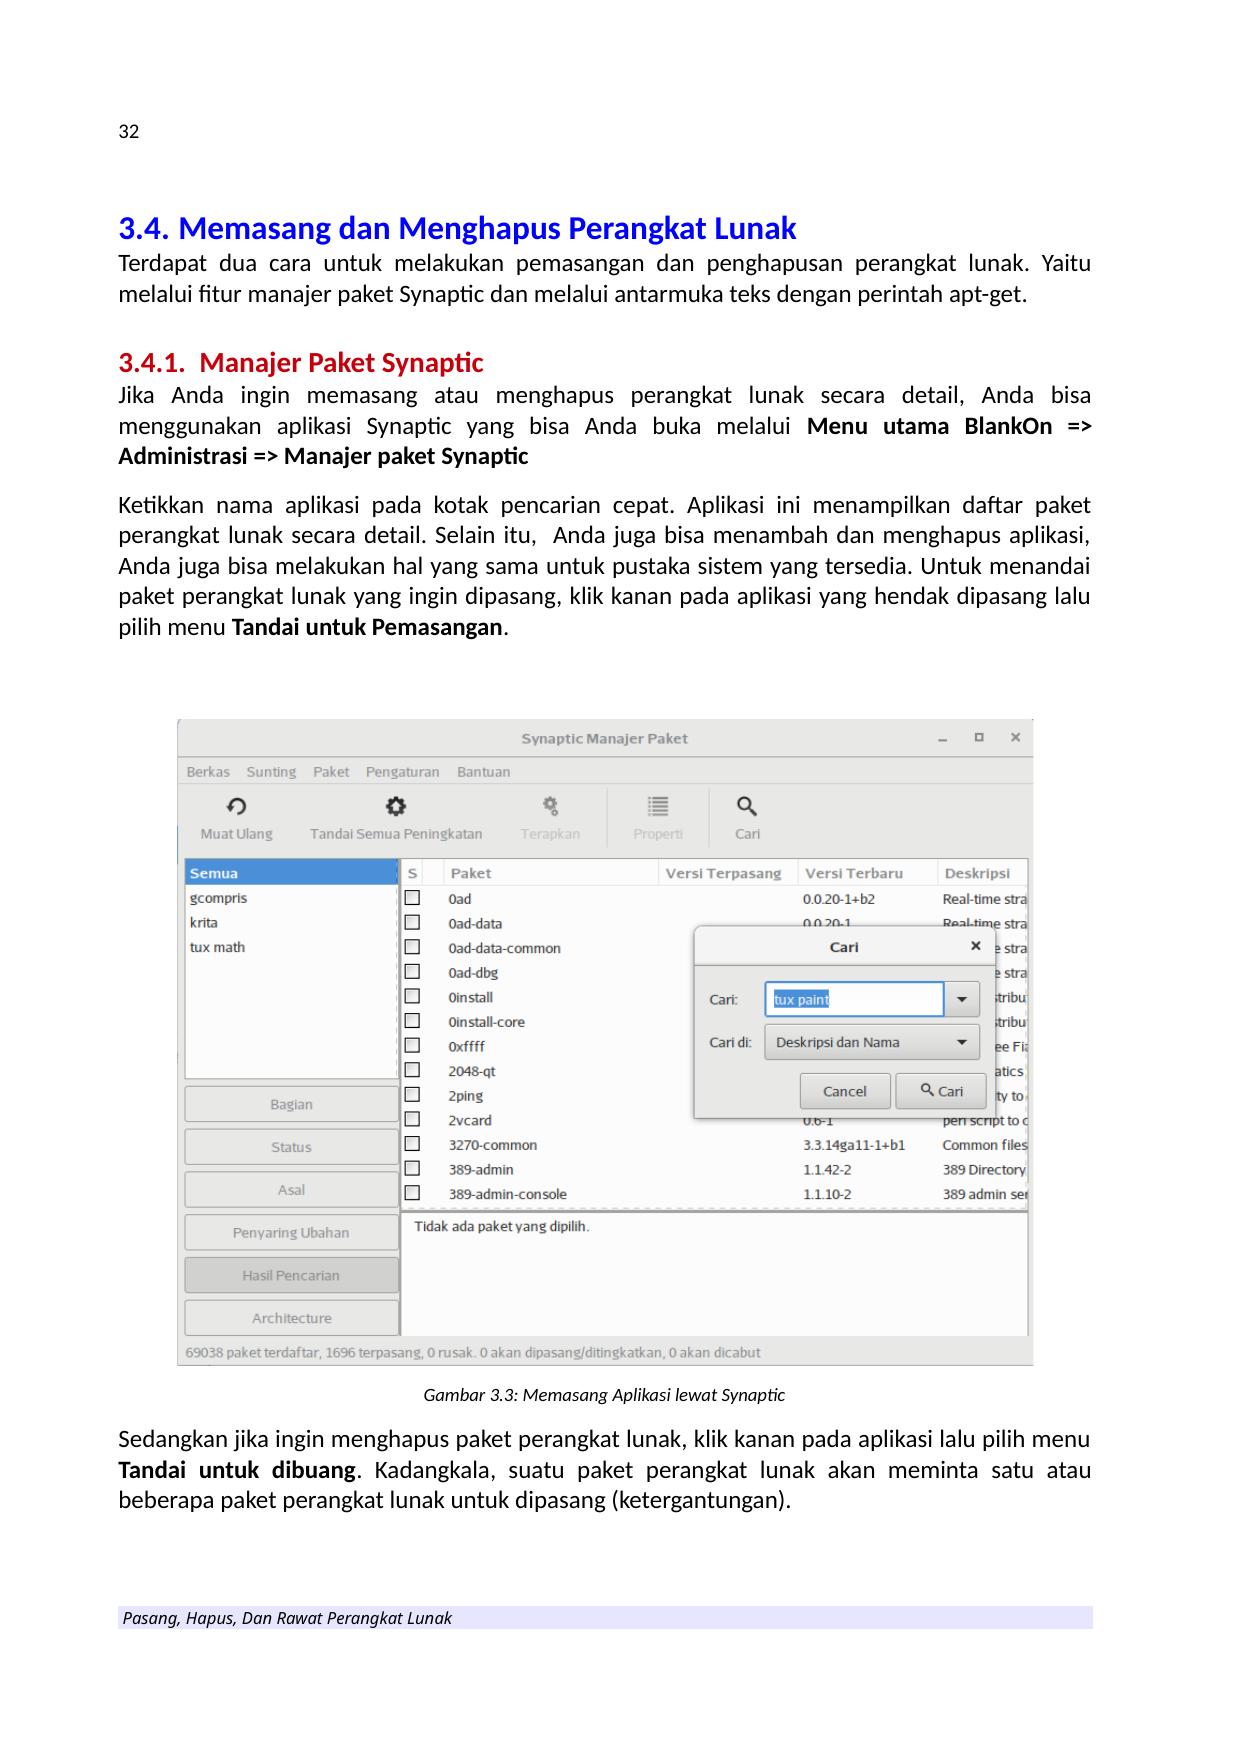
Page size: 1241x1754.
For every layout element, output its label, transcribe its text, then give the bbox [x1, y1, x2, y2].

picture [177, 719, 1034, 1366]
text Terdapat dua cara untuk melakukan pemasangan dan penghapusan perangkat lunak. Yaitu melalui fitur manajer paket Synaptic dan melalui antarmuka teks dengan perintah apt-get. [118, 247, 1093, 308]
text Ketikkan nama aplikasi pada kotak pencarian cepat. Aplikasi ini menampilkan daftar paket perangkat lunak secara detail. Selain itu, Anda juga bisa menambah dan menghapus aplikasi, Anda juga bisa melakukan hal yang sama untuk pustaka sistem yang tersedia. Untuk menandai paket perangkat lunak yang ingin dipasang, klik kanan pada aplikasi yang hendak dipasang lalu pilih menu Tandai untuk Pemasangan. [118, 489, 1093, 641]
text Sedangkan jika ingin menghapus paket perangkat lunak, klik kanan pada aplikasi lalu pilih menu Tandai untuk dibuang. Kadangkala, suatu paket perangkat lunak akan meminta satu atau beberapa paket perangkat lunak untuk dipasang (ketergantungan). [118, 707, 1093, 1515]
subtitle Manajer Paket Synaptic [118, 344, 1093, 379]
subtitle Memasang dan Menghapus Perangkat Lunak [118, 207, 1093, 247]
text Gambar 3.3: Memasang Aplikasi lewat Synaptic [177, 1366, 1033, 1406]
text Jika Anda ingin memasang atau menghapus perangkat lunak secara detail, Anda bisa menggunakan aplikasi Synaptic yang bisa Anda buka melalui Menu utama BlankOn => Administrasi => Manajer paket Synaptic [118, 379, 1093, 471]
